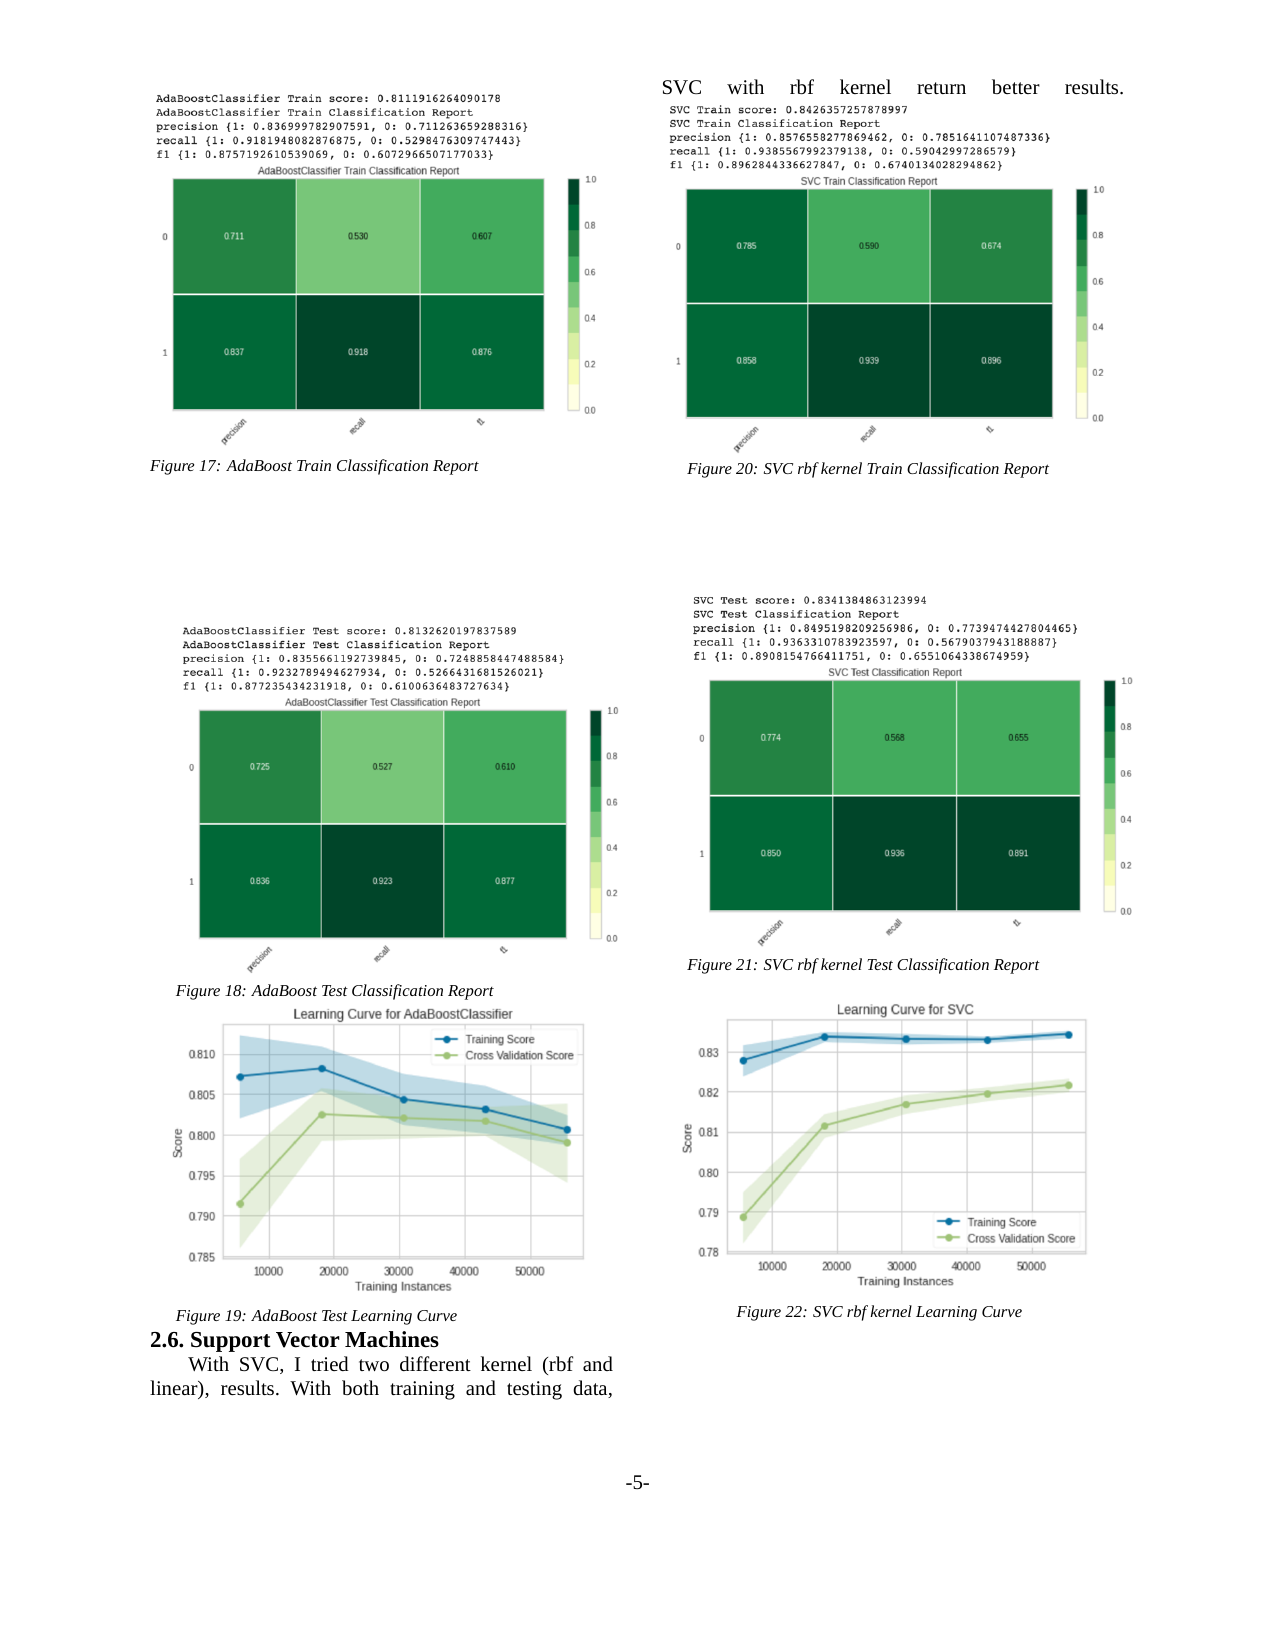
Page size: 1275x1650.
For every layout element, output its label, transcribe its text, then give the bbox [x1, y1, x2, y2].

text Figure 20: SVC rbf kernel Train Classification Report [661, 455, 1125, 479]
text Figure 18: AdaBoost Test Classification Report [150, 977, 613, 1001]
text Figure 22: SVC rbf kernel Learning Curve [736, 1298, 1125, 1322]
text SVC with rbf kernel return better results. [661, 75, 1125, 455]
subtitle Figure 17: AdaBoost Train Classification Report [150, 75, 613, 477]
subtitle 2.6. Support Vector Machines [150, 1326, 613, 1352]
text Figure 21: SVC rbf kernel Test Classification Report [661, 951, 1125, 975]
text With SVC, I tried two different kernel (rbf and linear), results. With both training and testing data, [150, 1352, 613, 1400]
text Figure 19: AdaBoost Test Learning Curve [150, 1302, 613, 1326]
